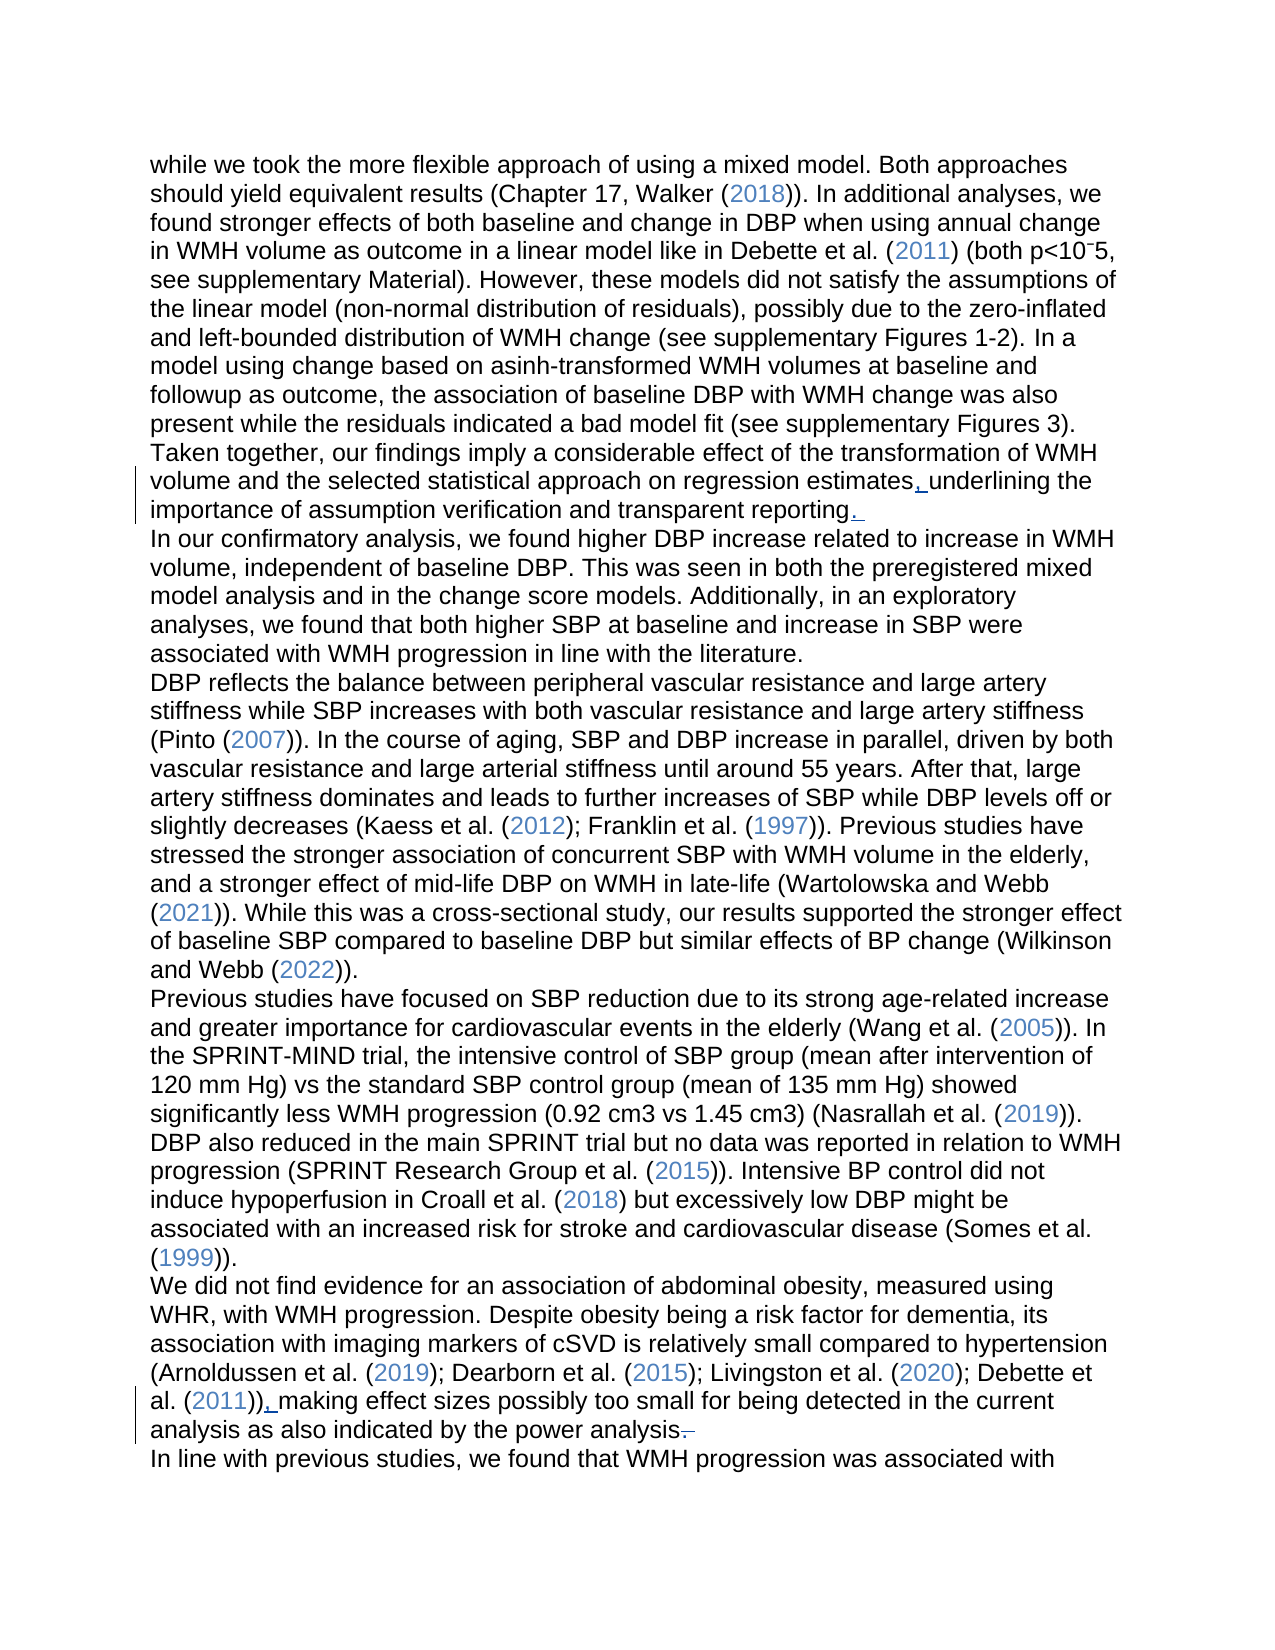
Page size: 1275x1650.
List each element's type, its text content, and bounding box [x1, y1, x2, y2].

text while we took the more flexible approach of using a mixed model. Both approaches should yield equivalent results (Chapter 17, Walker (2018)). In additional analyses, we found stronger effects of both baseline and change in DBP when using annual change in WMH volume as outcome in a linear model like in Debette et al. (2011) (both p<10⁻5, see supplementary Material). However, these models did not satisfy the assumptions of the linear model (non-normal distribution of residuals), possibly due to the zero-inflated and left-bounded distribution of WMH change (see supplementary Figures 1-2). In a model using change based on asinh-transformed WMH volumes at baseline and followup as outcome, the association of baseline DBP with WMH change was also present while the residuals indicated a bad model fit (see supplementary Figures 3). Taken together, our findings imply a considerable effect of the transformation of WMH volume and the selected statistical approach on regression estimates, underlining the importance of assumption verification and transparent reporting. In our confirmatory analysis, we found higher DBP increase related to increase in WMH volume, independent of baseline DBP. This was seen in both the preregistered mixed model analysis and in the change score models. Additionally, in an exploratory analyses, we found that both higher SBP at baseline and increase in SBP were associated with WMH progression in line with the literature. DBP reflects the balance between peripheral vascular resistance and large artery stiffness while SBP increases with both vascular resistance and large artery stiffness (Pinto (2007)). In the course of aging, SBP and DBP increase in parallel, driven by both vascular resistance and large arterial stiffness until around 55 years. After that, large artery stiffness dominates and leads to further increases of SBP while DBP levels off or slightly decreases (Kaess et al. (2012); Franklin et al. (1997)). Previous studies have stressed the stronger association of concurrent SBP with WMH volume in the elderly, and a stronger effect of mid-life DBP on WMH in late-life (Wartolowska and Webb (2021)). While this was a cross-sectional study, our results supported the stronger effect of baseline SBP compared to baseline DBP but similar effects of BP change (Wilkinson and Webb (2022)). Previous studies have focused on SBP reduction due to its strong age-related increase and greater importance for cardiovascular events in the elderly (Wang et al. (2005)). In the SPRINT-MIND trial, the intensive control of SBP group (mean after intervention of 120 mm Hg) vs the standard SBP control group (mean of 135 mm Hg) showed significantly less WMH progression (0.92 cm3 vs 1.45 cm3) (Nasrallah et al. (2019)). DBP also reduced in the main SPRINT trial but no data was reported in relation to WMH progression (SPRINT Research Group et al. (2015)). Intensive BP control did not induce hypoperfusion in Croall et al. (2018) but excessively low DBP might be associated with an increased risk for stroke and cardiovascular disease (Somes et al. (1999)). We did not find evidence for an association of abdominal obesity, measured using WHR, with WMH progression. Despite obesity being a risk factor for dementia, its association with imaging markers of cSVD is relatively small compared to hypertension (Arnoldussen et al. (2019); Dearborn et al. (2015); Livingston et al. (2020); Debette et al. (2011)), making effect sizes possibly too small for being detected in the current analysis as also indicated by the power analysis In line with previous studies, we found that WMH progression was associated with [150, 150, 1125, 1472]
